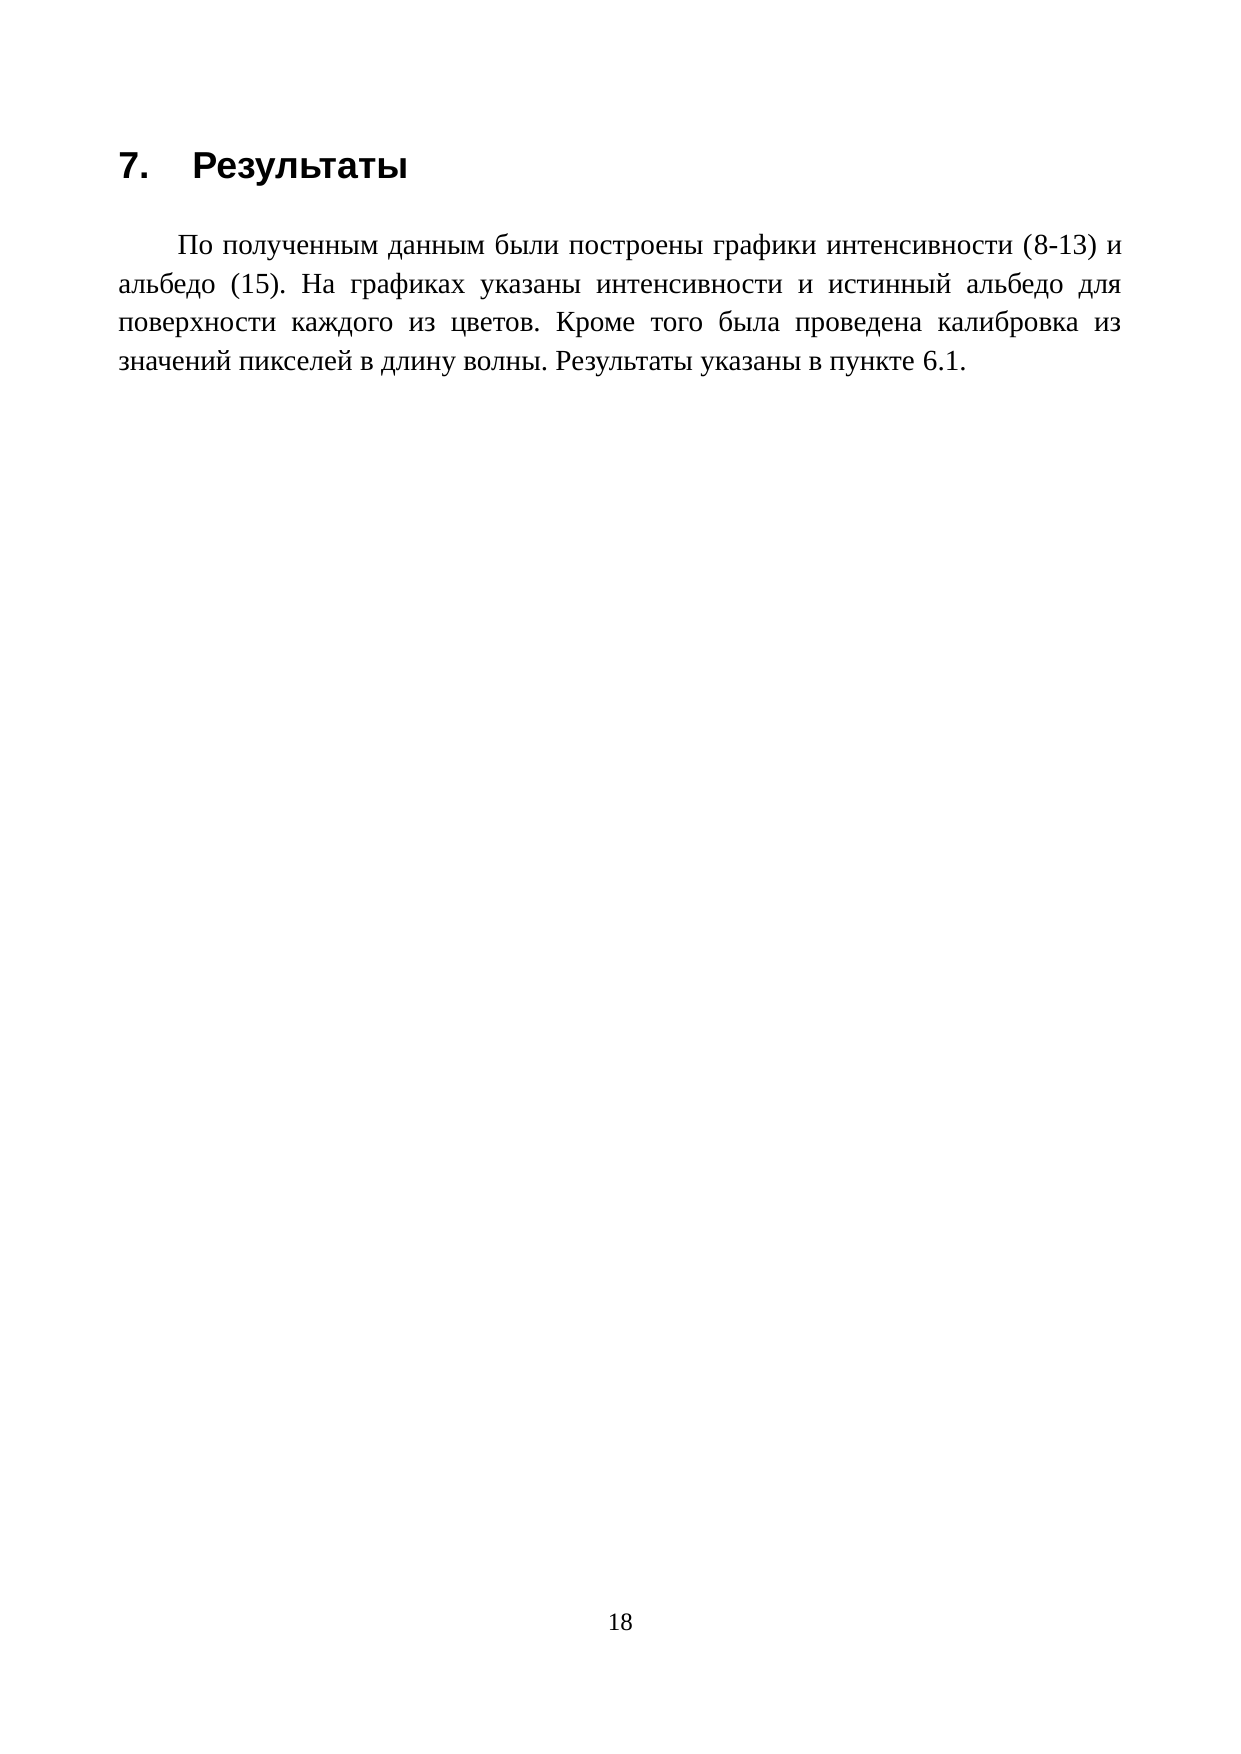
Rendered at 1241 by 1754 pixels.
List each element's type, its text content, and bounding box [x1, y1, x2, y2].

subtitle Результаты [118, 143, 1122, 186]
text По полученным данным были построены графики интенсивности (8-13) и альбедо (15). На графиках указаны интенсивности и истинный альбедо для поверхности каждого из цветов. Кроме того была проведена калибровка из значений пикселей в длину волны. Результаты указаны в пункте 6.1. [118, 227, 1122, 376]
